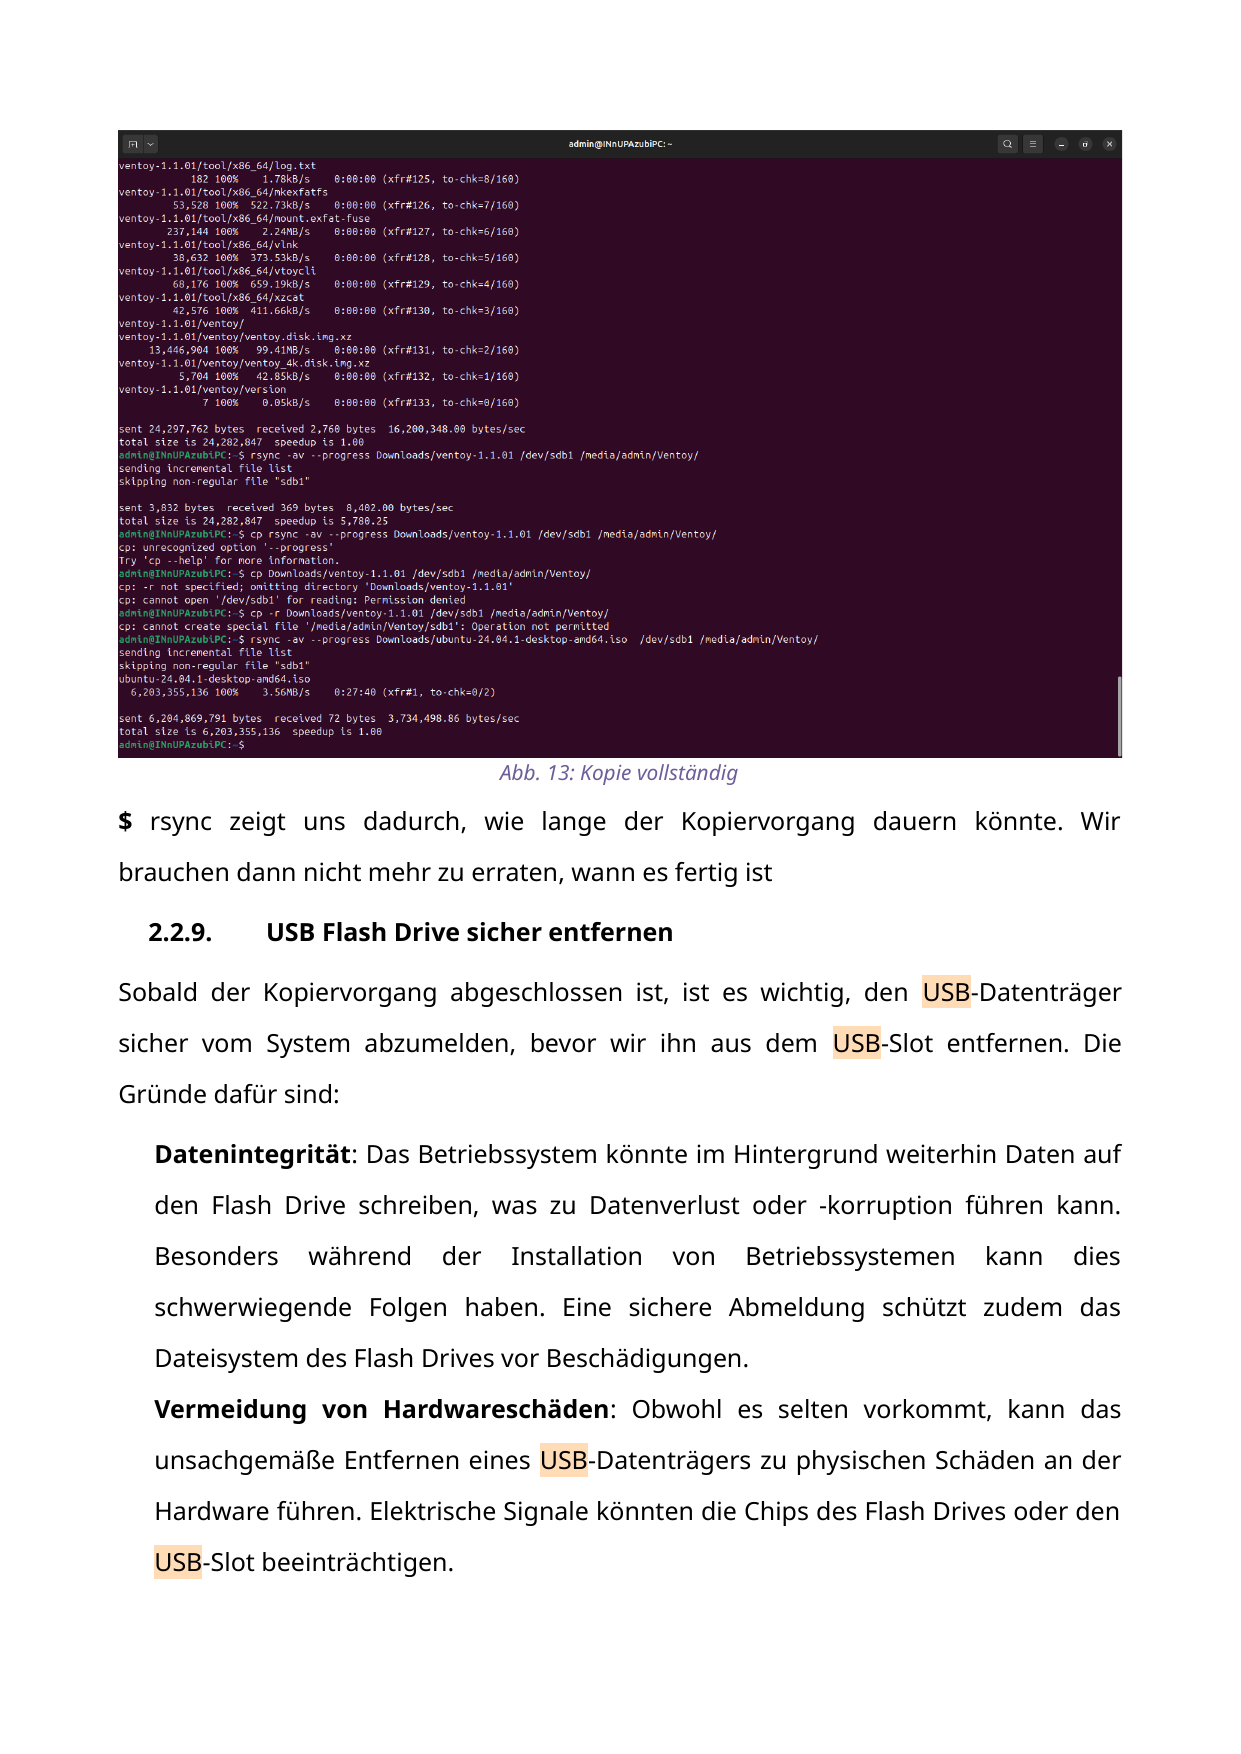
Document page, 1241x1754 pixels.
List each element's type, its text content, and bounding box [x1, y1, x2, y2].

text [118, 118, 1122, 130]
picture [118, 130, 1123, 758]
subtitle USB Flash Drive sicher entfernen [118, 914, 1122, 948]
text Vermeidung von Hardwareschäden: Obwohl es selten vorkommt, kann das unsachgemäße Entfernen eines USB-Datenträgers zu physischen Schäden an der Hardware führen. Elektrische Signale könnten die Chips des Flash Drives oder den USB-Slot beeinträchtigen. [154, 1392, 1122, 1579]
text $ rsync zeigt uns dadurch, wie lange der Kopiervorgang dauern könnte. Wir brauchen dann nicht mehr zu erraten, wann es fertig ist [118, 786, 1122, 888]
text Abb. 13: Kopie vollständig [118, 758, 1122, 786]
text Sobald der Kopiervorgang abgeschlossen ist, ist es wichtig, den USB-Datenträger sicher vom System abzumelden, bevor wir ihn aus dem USB-Slot entfernen. Die Gründe dafür sind: [118, 974, 1122, 1111]
text Datenintegrität: Das Betriebssystem könnte im Hintergrund weiterhin Daten auf den Flash Drive schreiben, was zu Datenverlust oder -korruption führen kann. Besonders während der Installation von Betriebssystemen kann dies schwerwiegende Folgen haben. Eine sichere Abmeldung schützt zudem das Dateisystem des Flash Drives vor Beschädigungen. [154, 1137, 1122, 1375]
